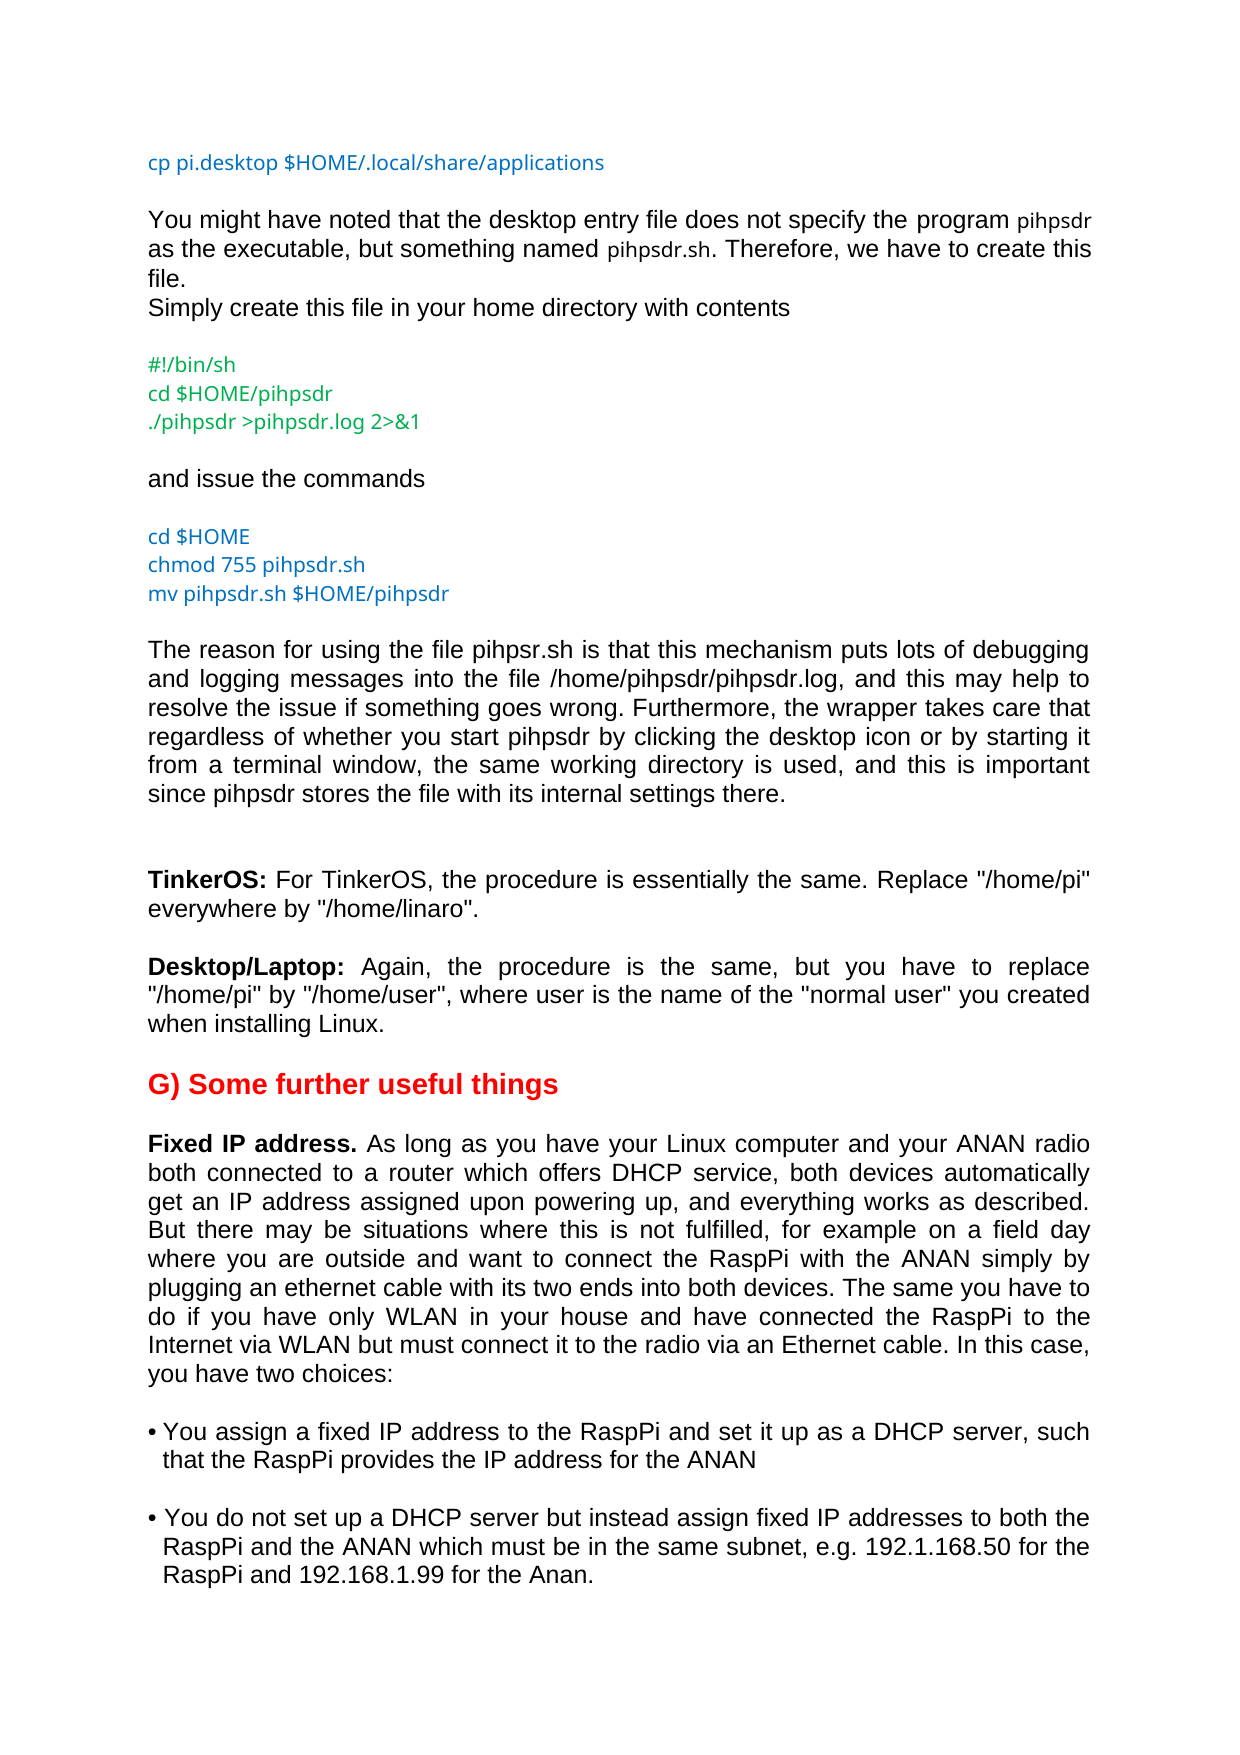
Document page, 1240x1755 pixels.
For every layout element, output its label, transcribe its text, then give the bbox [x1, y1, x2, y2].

text and issue the commands [148, 464, 1092, 493]
text mv pihpsdr.sh $HOME/pihpsdr [148, 579, 1092, 607]
text cd $HOME/pihpsdr [148, 379, 1092, 407]
text You might have noted that the desktop entry file does not specify the program pihpsdr as the executable, but something named pihpsdr.sh. Therefore, we have to create this file. [148, 205, 1092, 293]
text cp pi.desktop $HOME/.local/share/applications [148, 148, 1092, 176]
text chmod 755 pihpsdr.sh [148, 550, 1092, 579]
text • You assign a fixed IP address to the RaspPi and set it up as a DHCP server, such that the RaspPi provides the IP address for the ANAN [148, 1417, 1092, 1474]
text • You do not set up a DHCP server but instead assign fixed IP addresses to both the RaspPi and the ANAN which must be in the same subnet, e.g. 192.1.168.50 for the RaspPi and 192.168.1.99 for the Anan. [148, 1503, 1092, 1589]
text Desktop/Laptop: Again, the procedure is the same, but you have to replace "/home/pi" by "/home/user", where user is the name of the "normal user" you created when installing Linux. [148, 952, 1092, 1038]
text #!/bin/sh [148, 350, 1092, 379]
text cd $HOME [148, 522, 1092, 550]
text The reason for using the file pihpsr.sh is that this mechanism puts lots of debugging and logging messages into the file /home/pihpsdr/pihpsdr.log, and this may help to resolve the issue if something goes wrong. Furthermore, the wrapper takes care that regardless of whether you start pihpsdr by clicking the desktop icon or by starting it from a terminal window, the same working directory is used, and this is important since pihpsdr stores the file with its internal settings there. [148, 636, 1092, 808]
text ./pihpsdr >pihpsdr.log 2>&1 [148, 407, 1092, 436]
text G) Some further useful things [148, 1067, 1092, 1100]
text Simply create this file in your home directory with contents [148, 293, 1092, 321]
text Fixed IP address. As long as you have your Linux computer and your ANAN radio both connected to a router which offers DHCP service, both devices automatically get an IP address assigned upon powering up, and everything works as described. But there may be situations where this is not fulfilled, for example on a field day where you are outside and want to connect the RaspPi with the ANAN simply by plugging an ethernet cable with its two ends into both devices. The same you have to do if you have only WLAN in your house and have connected the RaspPi to the Internet via WLAN but must connect it to the radio via an Ethernet cable. In this case, you have two choices: [148, 1129, 1092, 1388]
text TinkerOS: For TinkerOS, the procedure is essentially the same. Replace "/home/pi" everywhere by "/home/linaro". [148, 866, 1092, 923]
